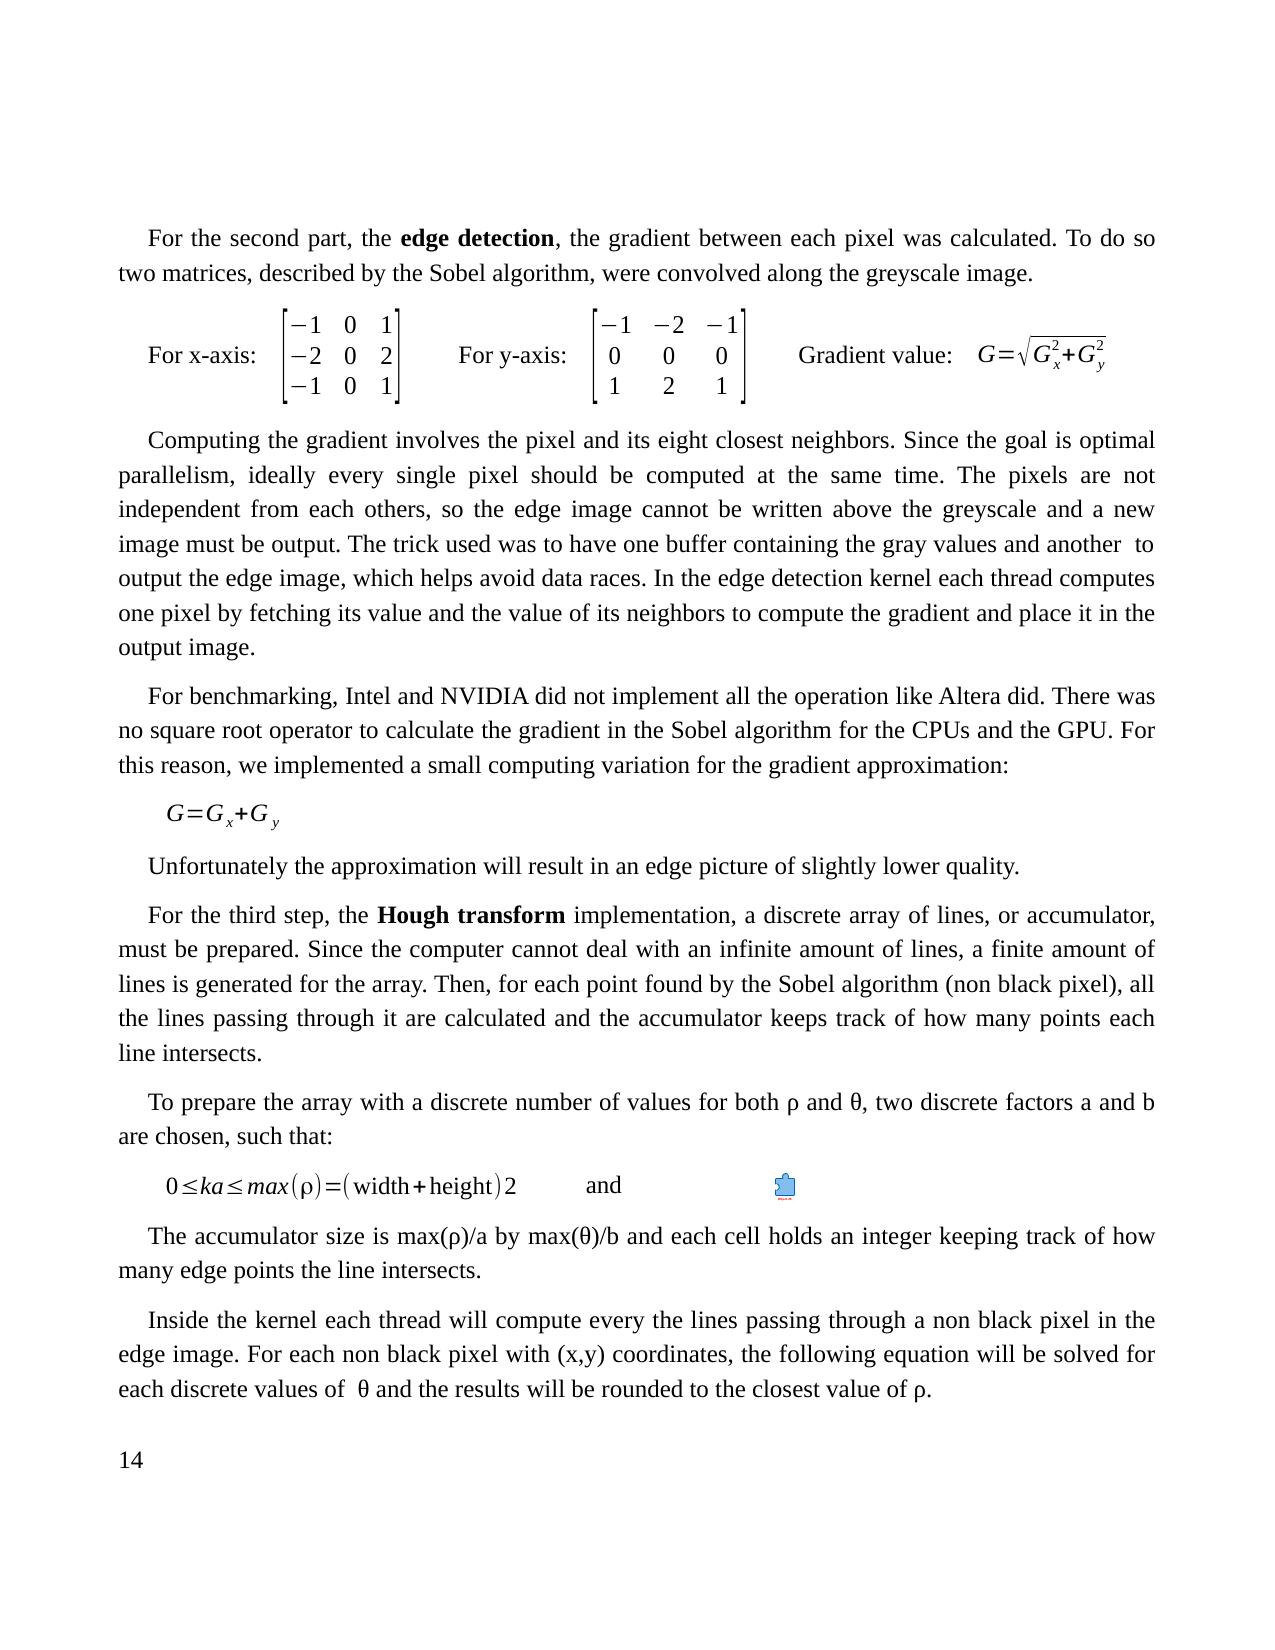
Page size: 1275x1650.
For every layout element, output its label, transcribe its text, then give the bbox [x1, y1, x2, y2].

text The accumulator size is max(ρ)/a by max(θ)/b and each cell holds an integer keeping track of how many edge points the line intersects. [118, 1221, 1157, 1284]
text For the third step, the Hough transform implementation, a discrete array of lines, or accumulator, must be prepared. Since the computer cannot deal with an infinite amount of lines, a finite amount of lines is generated for the array. Then, for each point found by the Sobel algorithm (non black pixel), all the lines passing through it are calculated and the accumulator keeps track of how many points each line intersects. [118, 900, 1157, 1067]
text For x-axis: For y-axis: Gradient value: [118, 307, 1157, 405]
text For the second part, the edge detection, the gradient between each pixel was calculated. To do so two matrices, described by the Sobel algorithm, were convolved along the greyscale image. [118, 223, 1157, 286]
text Inside the kernel each thread will compute every the lines passing through a non black pixel in the edge image. For each non black pixel with (x,y) coordinates, the following equation will be solved for each discrete values of θ and the results will be rounded to the closest value of ρ. [118, 1305, 1157, 1402]
text Computing the gradient involves the pixel and its eight closest neighbors. Since the goal is optimal parallelism, ideally every single pixel should be computed at the same time. The pixels are not independent from each others, so the edge image cannot be written above the greyscale and a new image must be output. The trick used was to have one buffer containing the gray values and another to output the edge image, which helps avoid data races. In the edge detection kernel each thread computes one pixel by fetching its value and the value of its neighbors to compute the gradient and place it in the output image. [118, 425, 1157, 661]
text Unfortunately the approximation will result in an edge picture of slightly lower quality. [118, 851, 1157, 879]
text For benchmarking, Intel and NVIDIA did not implement all the operation like Altera did. There was no square root operator to calculate the gradient in the Sobel algorithm for the CPUs and the GPU. For this reason, we implemented a small computing variation for the gradient approximation: [118, 681, 1157, 779]
text To prepare the array with a discrete number of values for both ρ and θ, two discrete factors a and b are chosen, such that: [118, 1087, 1157, 1150]
text and [118, 1170, 1157, 1201]
